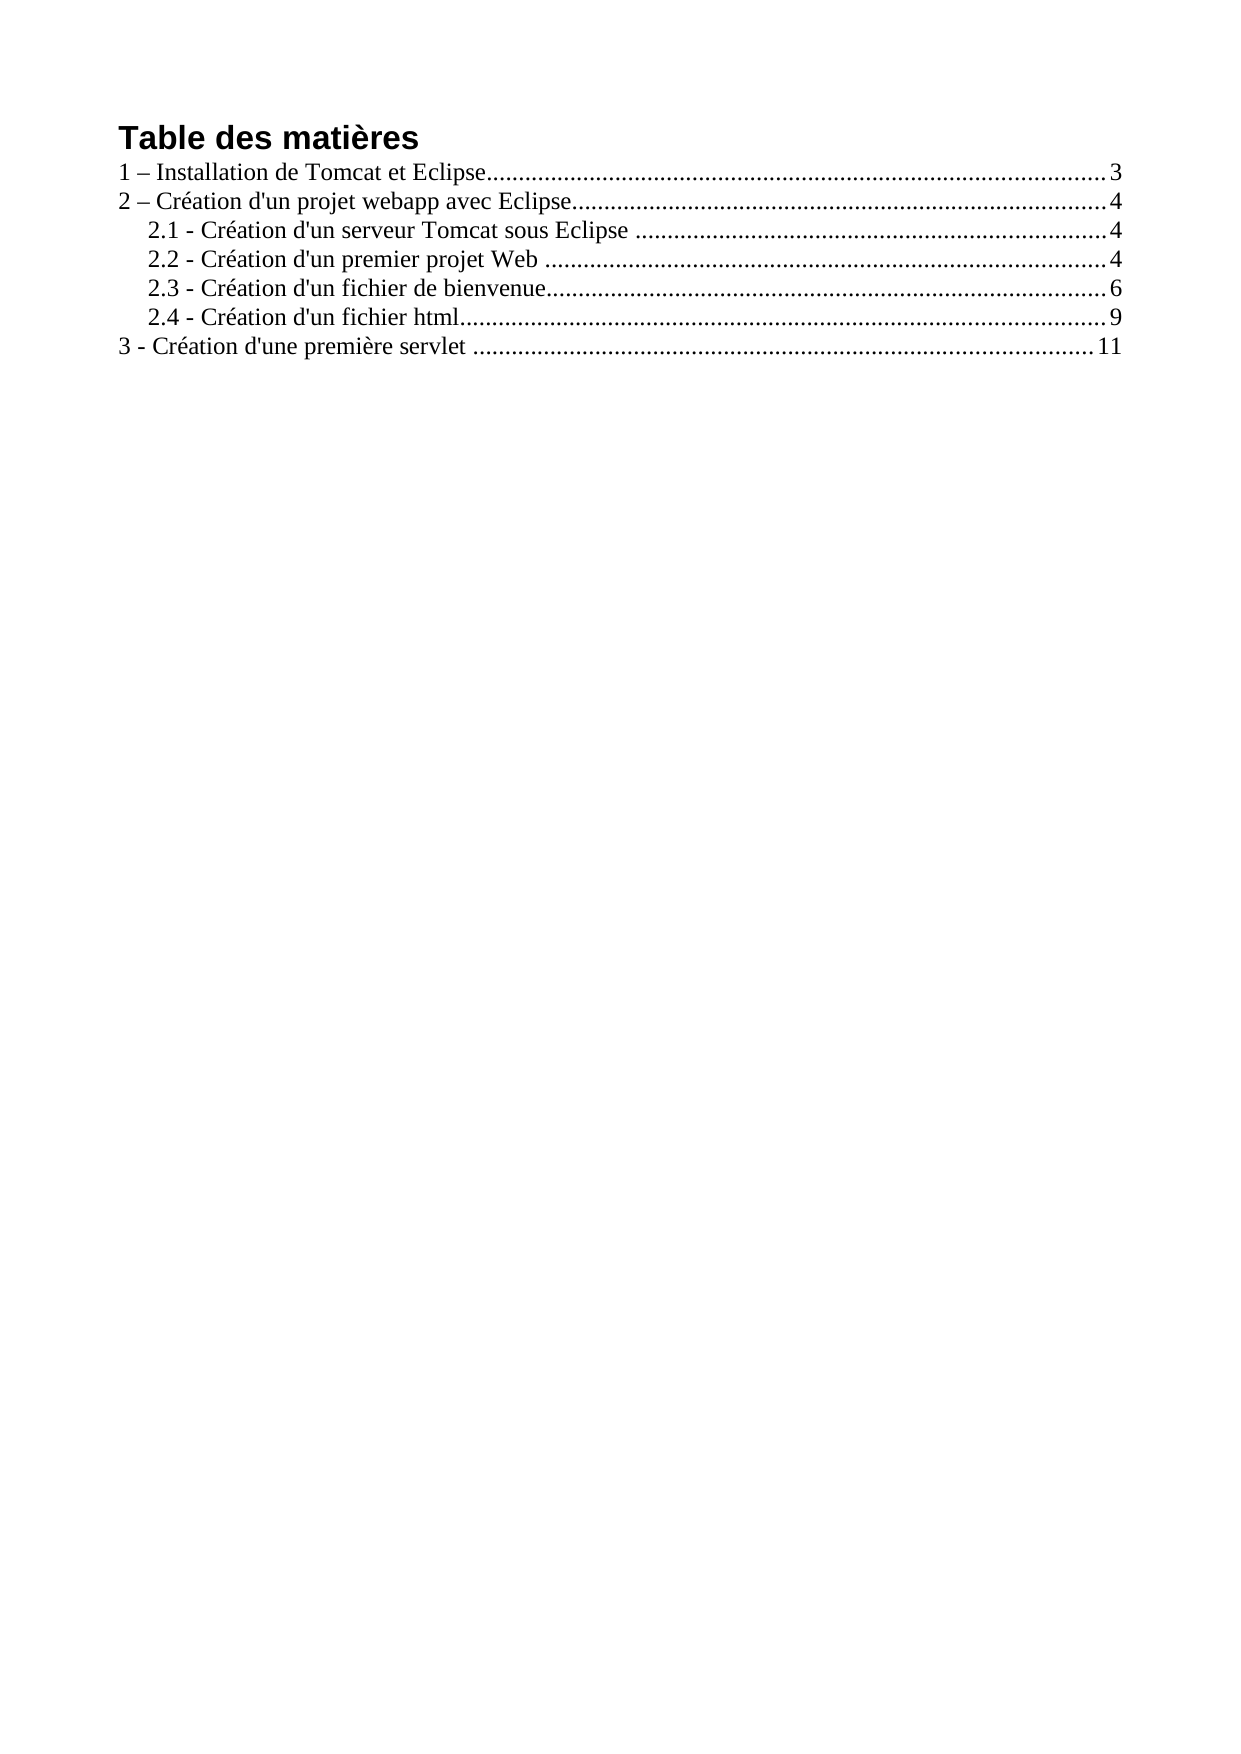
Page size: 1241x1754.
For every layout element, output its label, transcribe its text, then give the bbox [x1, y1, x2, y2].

text 3 - Création d'une première servlet 11 [118, 331, 1122, 360]
text 2 – Création d'un projet webapp avec Eclipse 4 [118, 186, 1122, 215]
text 2.2 - Création d'un premier projet Web 4 [148, 244, 1122, 273]
text 1 – Installation de Tomcat et Eclipse 3 [118, 157, 1122, 186]
subtitle Table des matières [118, 118, 1122, 157]
text 2.1 - Création d'un serveur Tomcat sous Eclipse 4 [148, 215, 1122, 244]
text 2.4 - Création d'un fichier html 9 [148, 302, 1122, 331]
text 2.3 - Création d'un fichier de bienvenue 6 [148, 273, 1122, 302]
